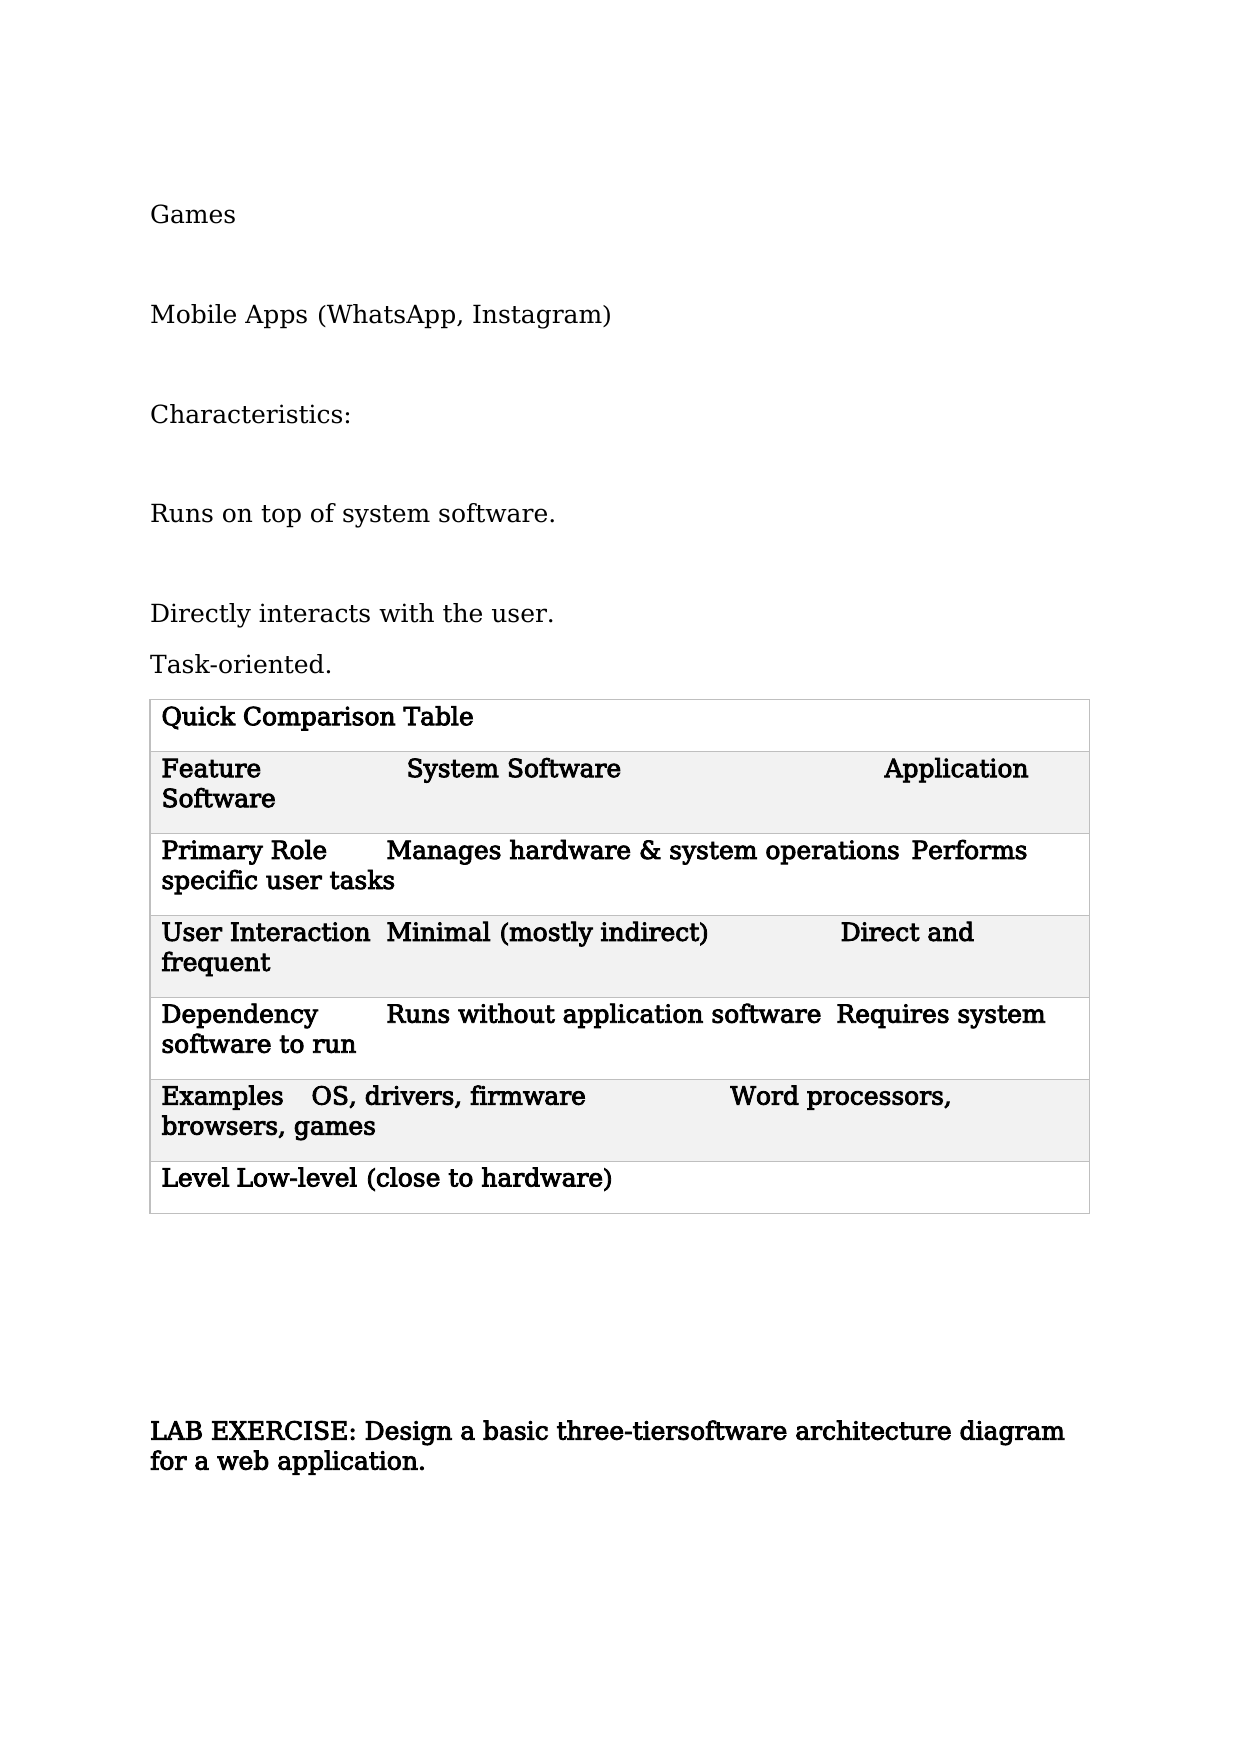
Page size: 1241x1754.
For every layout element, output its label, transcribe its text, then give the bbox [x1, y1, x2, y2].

table_cell Level Low-level (close to hardware) [151, 1162, 1089, 1212]
table_cell Feature System Software Application Software [151, 752, 1089, 833]
table_cell Primary Role Manages hardware & system operations Performs specific user tasks [151, 834, 1089, 915]
table_cell User Interaction Minimal (mostly indirect) Direct and frequent [151, 916, 1089, 997]
table_cell Dependency Runs without application software Requires system software to run [151, 998, 1089, 1079]
table_cell Examples OS, drivers, firmware Word processors, browsers, games [151, 1080, 1089, 1161]
text Runs on top of system software. [150, 498, 1090, 528]
text LAB EXERCISE: Design a basic three-tiersoftware architecture diagram for a web application. [150, 1415, 1090, 1475]
text Games [150, 199, 1090, 229]
text Directly interacts with the user. [150, 598, 1090, 628]
text Task-oriented. [150, 648, 1090, 678]
table_header Quick Comparison Table [151, 700, 1089, 751]
text Mobile Apps (WhatsApp, Instagram) [150, 298, 1090, 328]
text Characteristics: [150, 398, 1090, 428]
